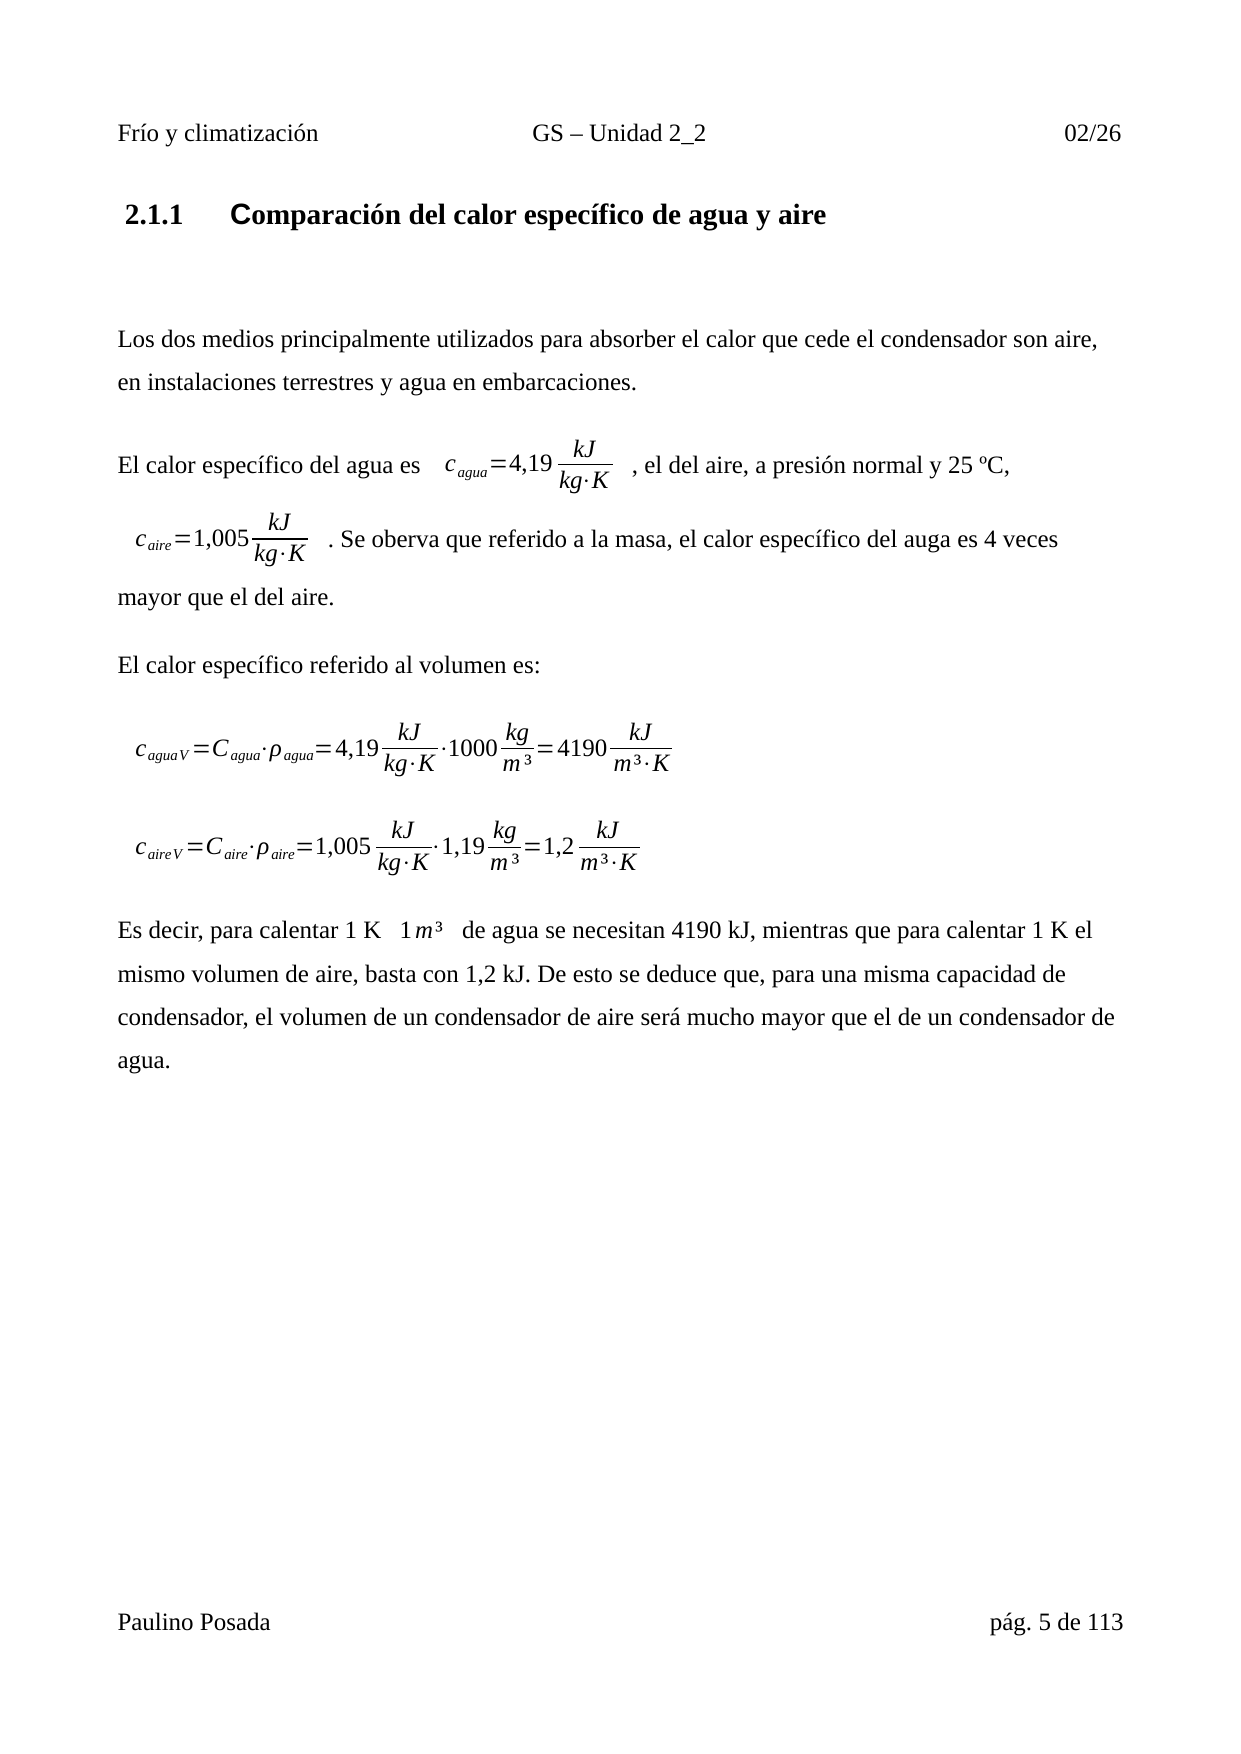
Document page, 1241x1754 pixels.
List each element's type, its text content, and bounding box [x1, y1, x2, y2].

text Los dos medios principalmente utilizados para absorber el calor que cede el condensador son aire, en instalaciones terrestres y agua en embarcaciones. [117, 324, 1123, 396]
text El calor específico del agua es , el del aire, a presión normal y 25 ºC, . Se oberva que referido a la masa, el calor específico del auga es 4 veces mayor que el del aire. [117, 435, 1123, 611]
text El calor específico referido al volumen es: [117, 650, 1123, 679]
text Es decir, para calentar 1 Kde agua se necesitan 4190 kJ, mientras que para calentar 1 K el mismo volumen de aire, basta con 1,2 kJ. De esto se deduce que, para una misma capacidad de condensador, el volumen de un condensador de aire será mucho mayor que el de un condensador de agua. [117, 916, 1123, 1074]
subtitle Comparación del calor específico de agua y aire [117, 197, 1123, 231]
